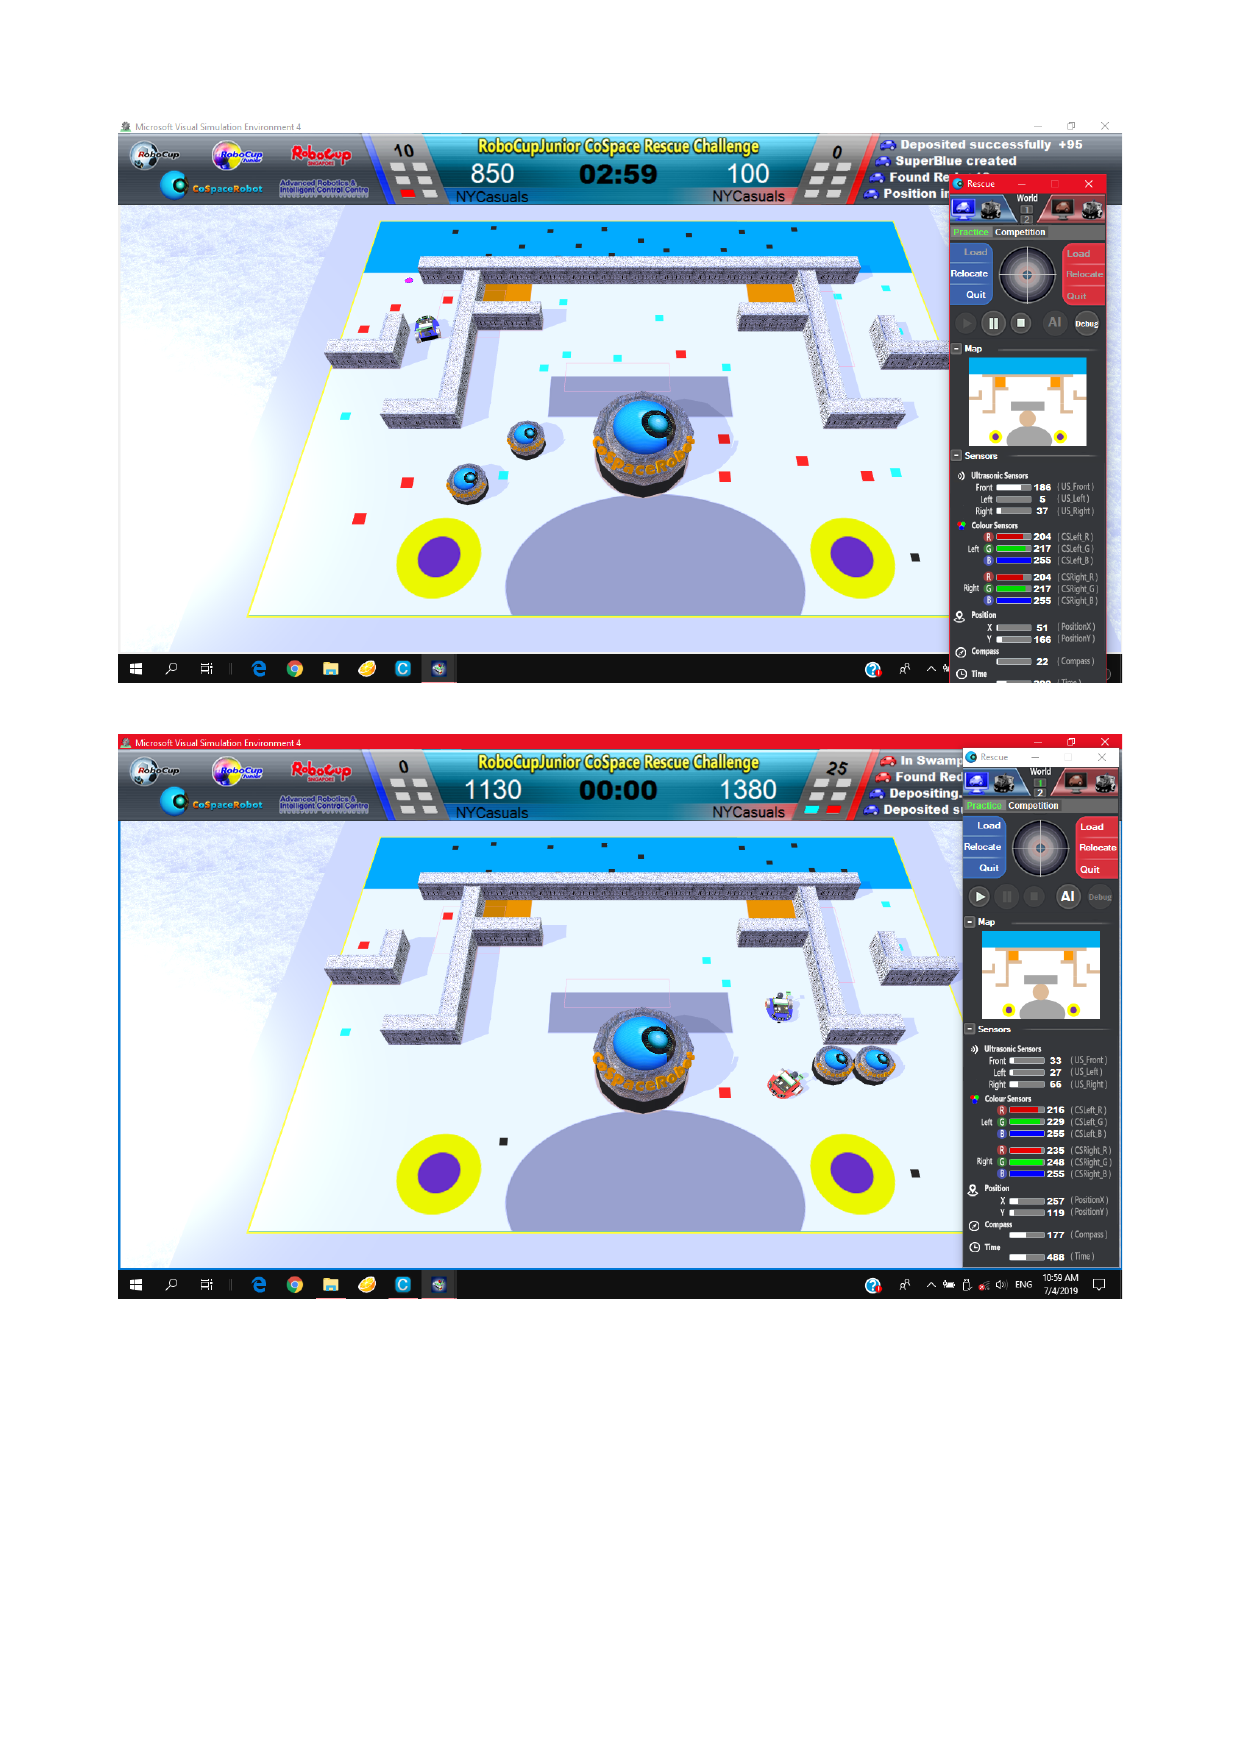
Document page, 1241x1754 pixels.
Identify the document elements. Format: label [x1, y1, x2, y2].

picture [118, 734, 1123, 1299]
picture [118, 118, 1123, 683]
